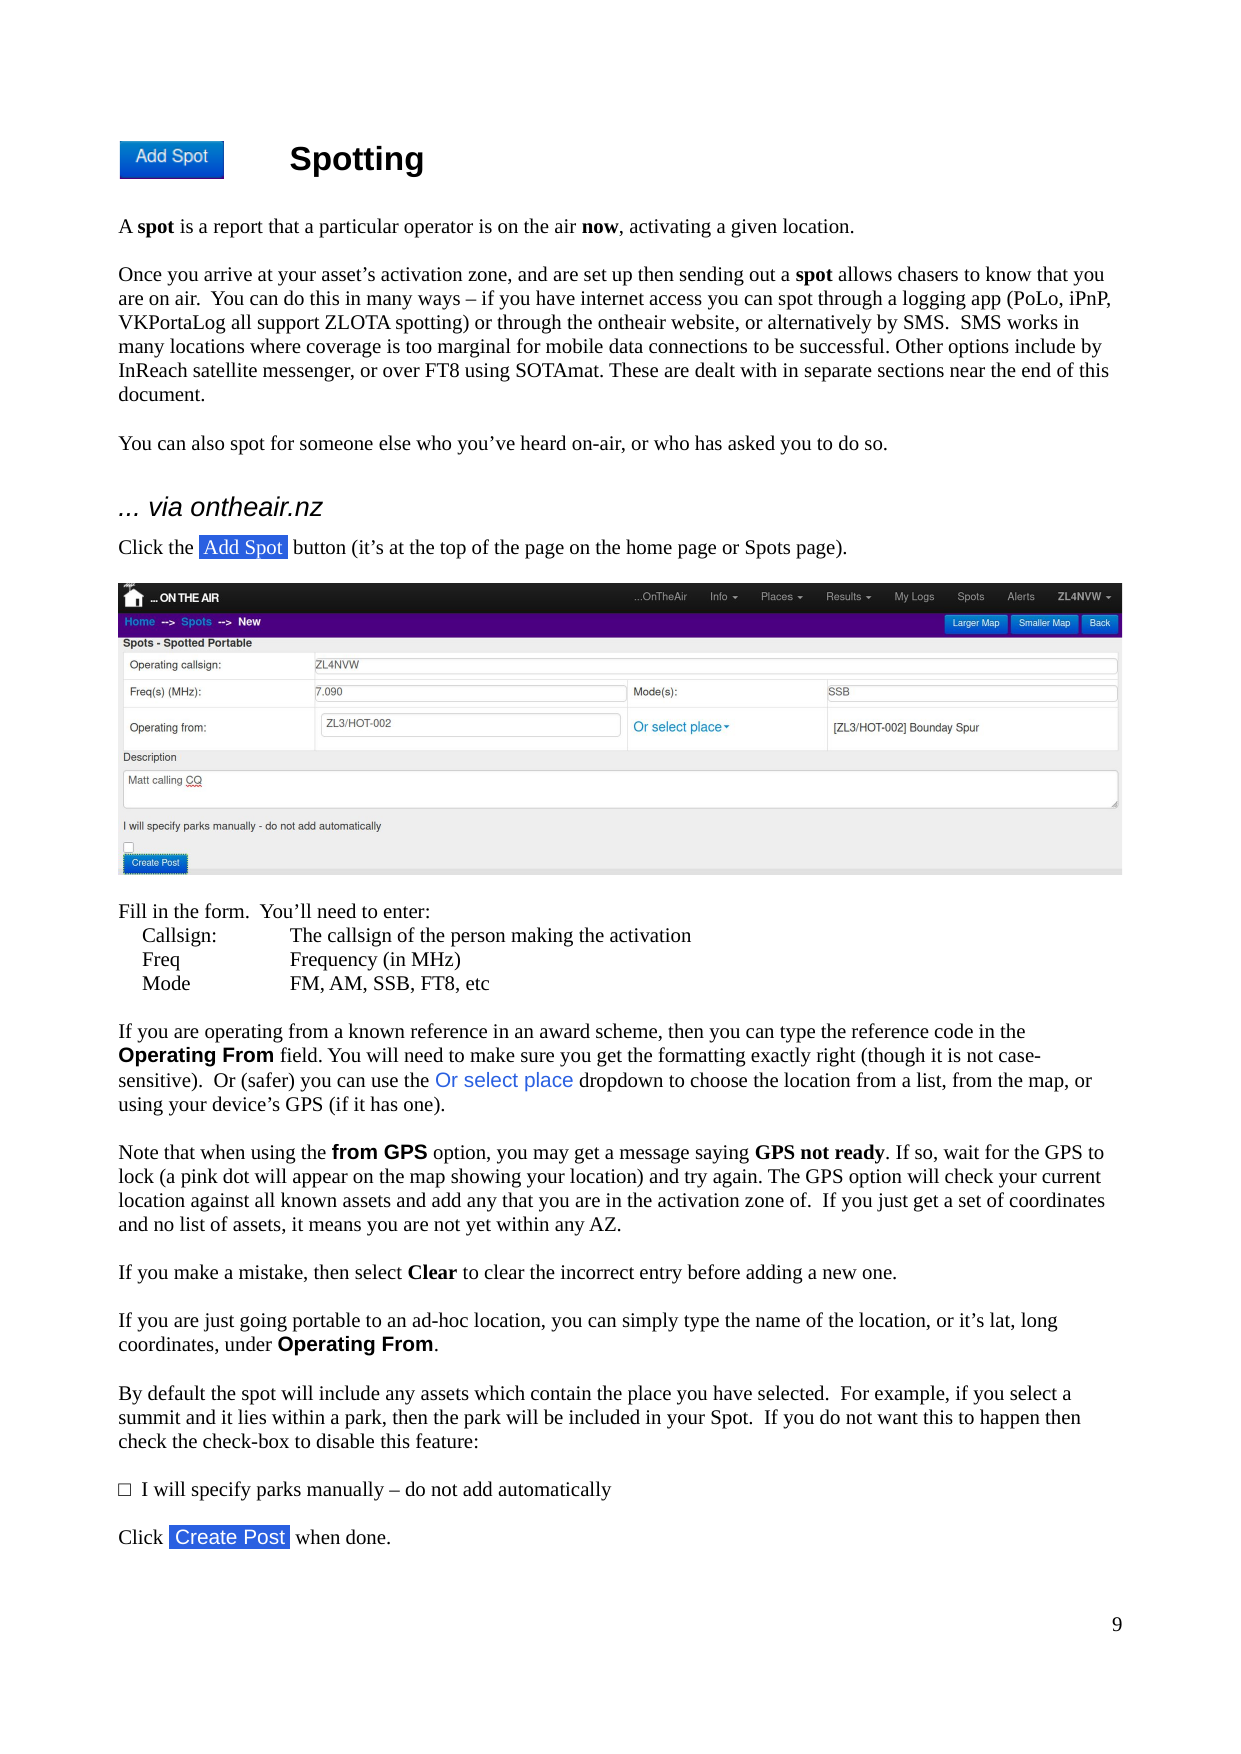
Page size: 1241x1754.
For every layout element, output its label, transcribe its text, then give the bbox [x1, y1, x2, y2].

text A spot is a report that a particular operator is on the air now, activating a given location. [118, 214, 1122, 238]
subtitle Spotting [289, 139, 1122, 177]
text If you make a mistake, then select Clear to clear the incorrect entry before adding a new one. [118, 1260, 1122, 1284]
text Freq Frequency (in MHz) [142, 947, 1122, 971]
picture [119, 141, 224, 179]
text Click Create Post when done. [118, 1525, 1122, 1549]
text Note that when using the from GPS option, you may get a message saying GPS not ready. If so, wait for the GPS to lock (a pink dot will appear on the map showing your location) and try again. The GPS option will check your current location against all known assets and add any that you are in the activation zone of. If you just get a set of coordinates and no list of assets, it means you are not yet within any AZ. [118, 1140, 1122, 1236]
text If you are operating from a known reference in an award scheme, then you can type the reference code in the Operating From field. You will need to make sure you get the formatting exactly right (though it is not case-sensitive). Or (safer) you can use the Or select place dropdown to choose the location from a list, from the map, or using your device’s GPS (if it has one). [118, 1019, 1122, 1116]
text Mode FM, AM, SSB, FT8, etc [142, 971, 1122, 995]
text Fill in the form. You’ll need to enter: [118, 899, 1122, 923]
text Callsign: The callsign of the person making the activation [142, 923, 1122, 947]
text If you are just going portable to an ad-hoc location, you can simply type the name of the location, or it’s lat, long coordinates, under Operating From. [118, 1308, 1122, 1356]
text Click the Add Spot button (it’s at the top of the page on the home page or Spots page). [118, 535, 1122, 559]
text By default the spot will include any assets which contain the place you have selected. For example, if you select a summit and it lies within a park, then the park will be included in your Spot. If you do not want this to happen then check the check-box to disable this feature: [118, 1381, 1122, 1453]
text You can also spot for someone else who you’ve heard on-air, or who has asked you to do so. [118, 431, 1122, 454]
text □ I will specify parks manually – do not add automatically [118, 1477, 1122, 1501]
picture [118, 583, 1123, 875]
subtitle ... via ontheair.nz [118, 491, 1122, 522]
text Once you arrive at your asset’s activation zone, and are set up then sending out a spot allows chasers to know that you are on air. You can do this in many ways – if you have internet access you can spot through a logging app (PoLo, iPnP, VKPortaLog all support ZLOTA spotting) or through the ontheair website, or alternatively by SMS. SMS works in many locations where coverage is too marginal for mobile data connections to be successful. Other options include by InReach satellite messenger, or over FT8 using SOTAmat. These are dealt with in separate sections near the end of this document. [118, 262, 1122, 406]
